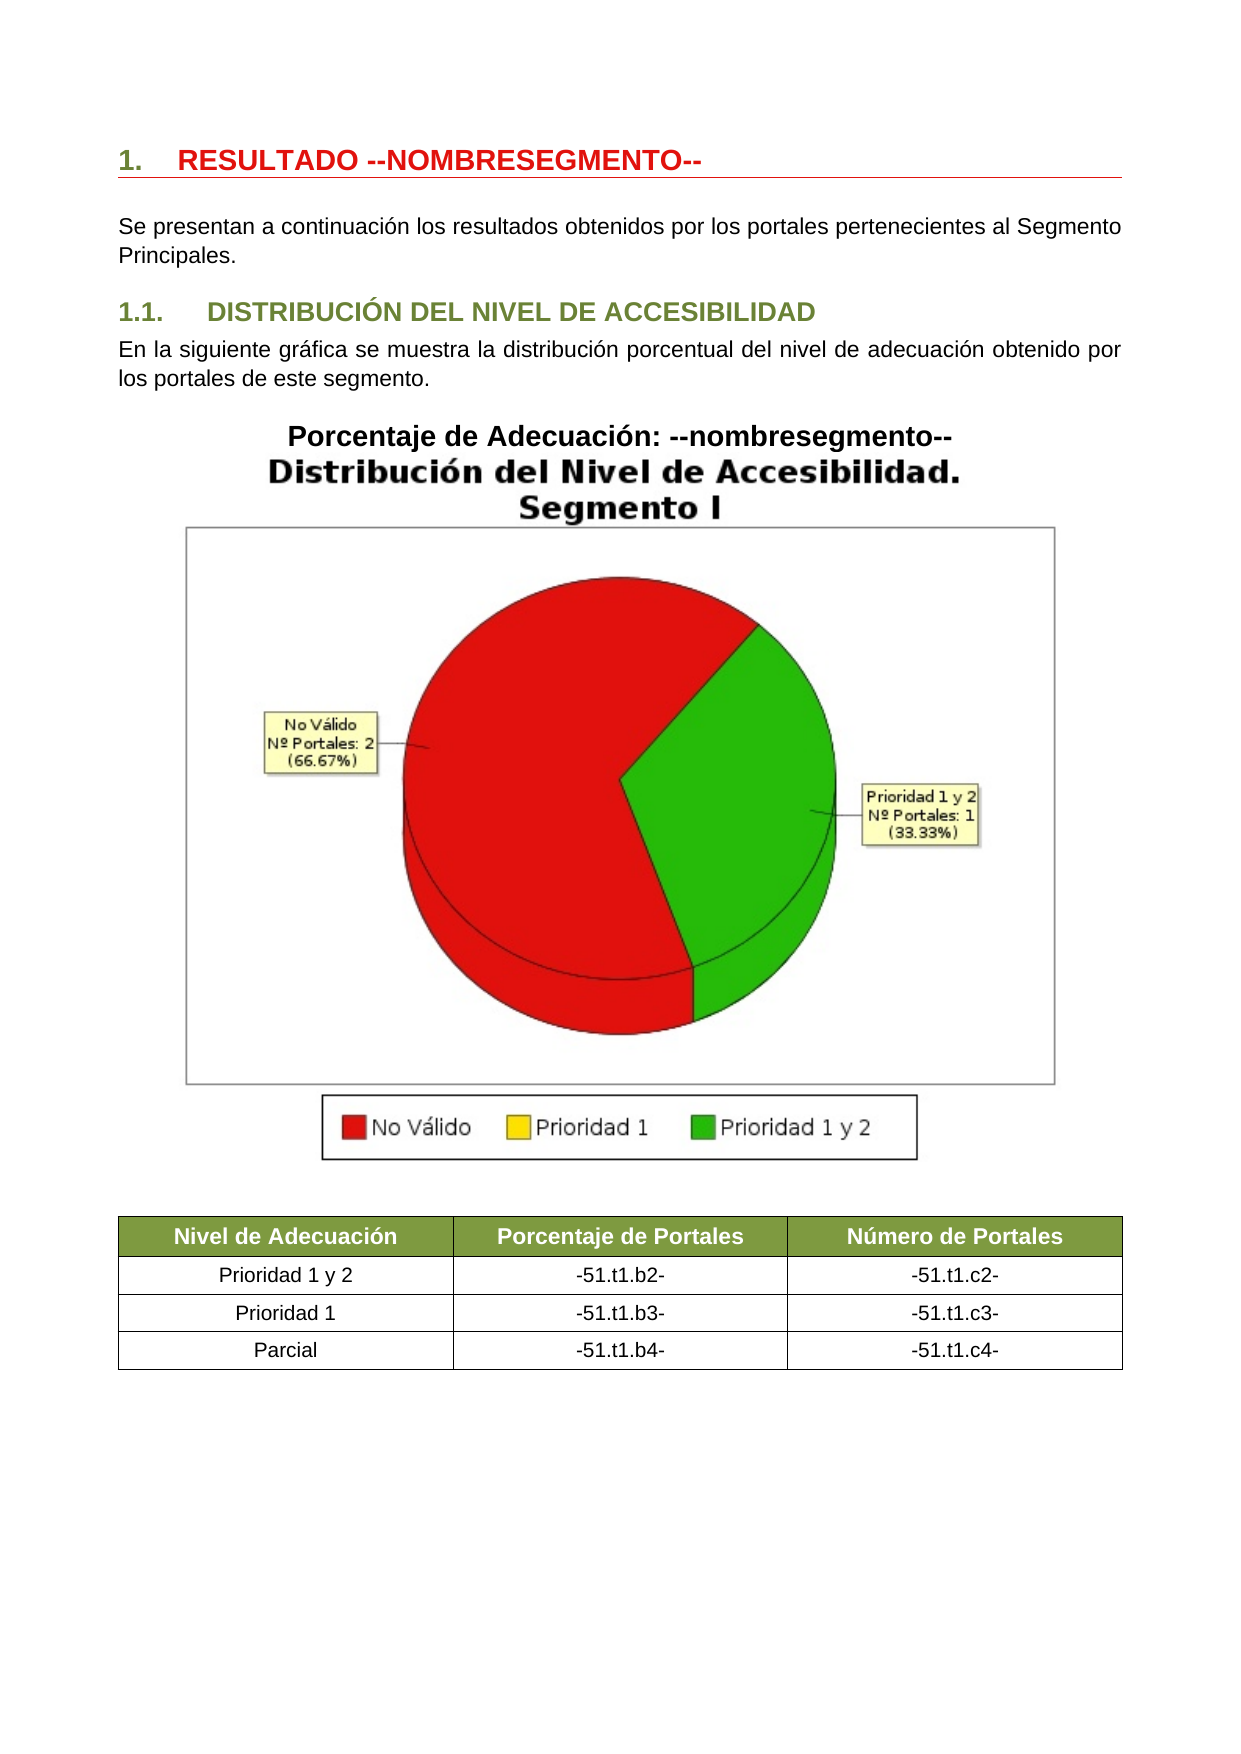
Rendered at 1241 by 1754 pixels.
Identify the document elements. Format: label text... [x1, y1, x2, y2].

table_cell -51.t1.c3- [788, 1234, 1122, 1270]
table_cell -51.t1.b2- [454, 1196, 787, 1232]
table_cell -51.t1.c4- [788, 1271, 1122, 1307]
subtitle Distribución del nivel de accesibilidad [118, 234, 1122, 266]
subtitle Resultado --nombresegmento-- [118, 118, 1122, 152]
picture [178, 391, 1062, 1101]
table_header Porcentaje de Portales [454, 1156, 787, 1195]
table_cell Prioridad 1 [119, 1234, 453, 1270]
table_cell Prioridad 1 y 2 [119, 1196, 453, 1232]
table_header Número de Portales [788, 1156, 1122, 1195]
table_cell Parcial [119, 1271, 453, 1307]
table_cell -51.t1.c2- [788, 1196, 1122, 1232]
table_header Nivel de Adecuación [119, 1156, 453, 1195]
table_cell -51.t1.b3- [454, 1234, 787, 1270]
text En la siguiente gráfica se muestra la distribución porcentual del nivel de adecuación obtenido por los portales de este segmento. [118, 275, 1122, 331]
text Porcentaje de Adecuación: --nombresegmento-- [118, 358, 1122, 392]
text Se presentan a continuación los resultados obtenidos por los portales pertenecientes al Segmento Principales. [118, 152, 1122, 207]
table_cell -51.t1.b4- [454, 1271, 787, 1307]
